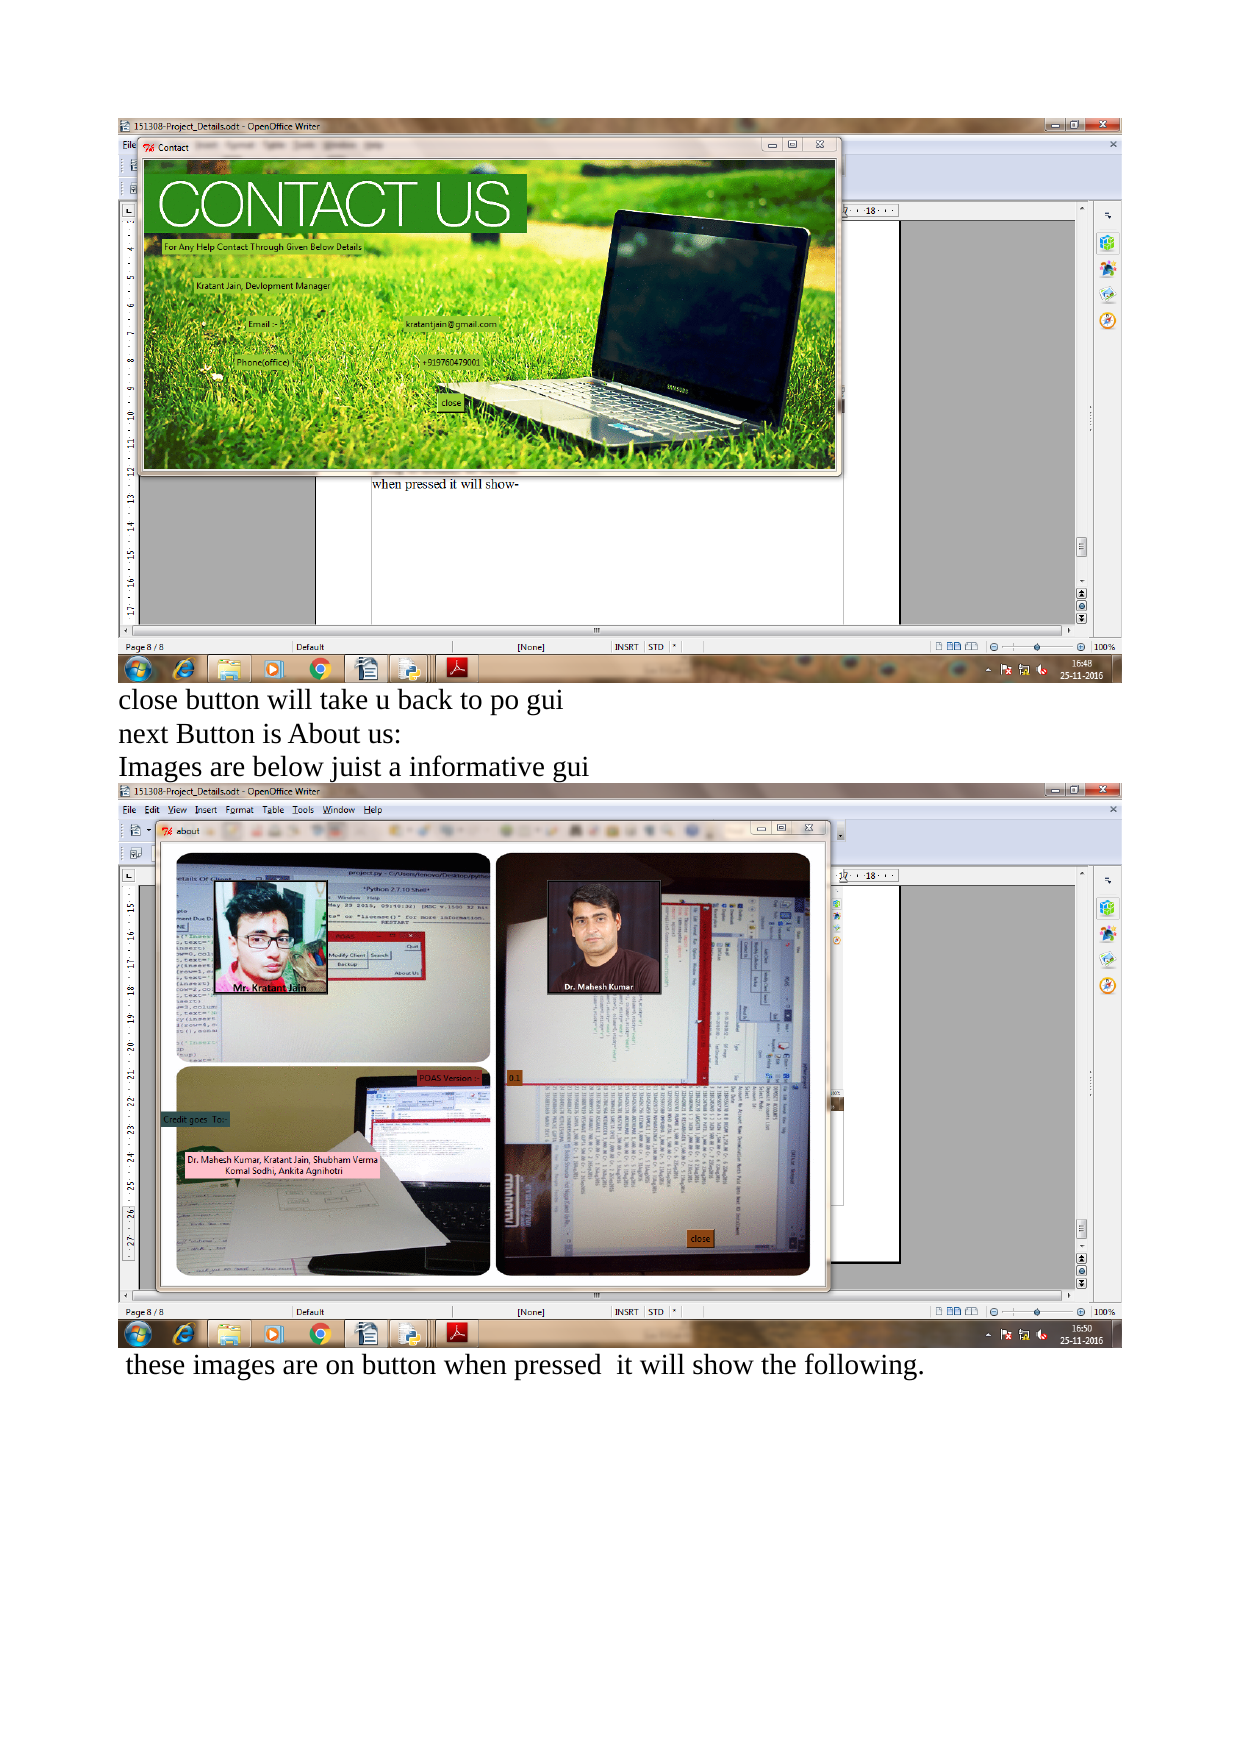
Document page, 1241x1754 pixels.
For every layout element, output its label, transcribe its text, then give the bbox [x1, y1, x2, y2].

text these images are on button when pressed it will show the following. [118, 1348, 1122, 1381]
picture [118, 783, 1122, 1348]
text close button will take u back to po gui [118, 683, 1122, 716]
picture [118, 118, 1122, 683]
text next Button is About us: [118, 716, 1122, 749]
text Images are below juist a informative gui [118, 749, 1122, 783]
